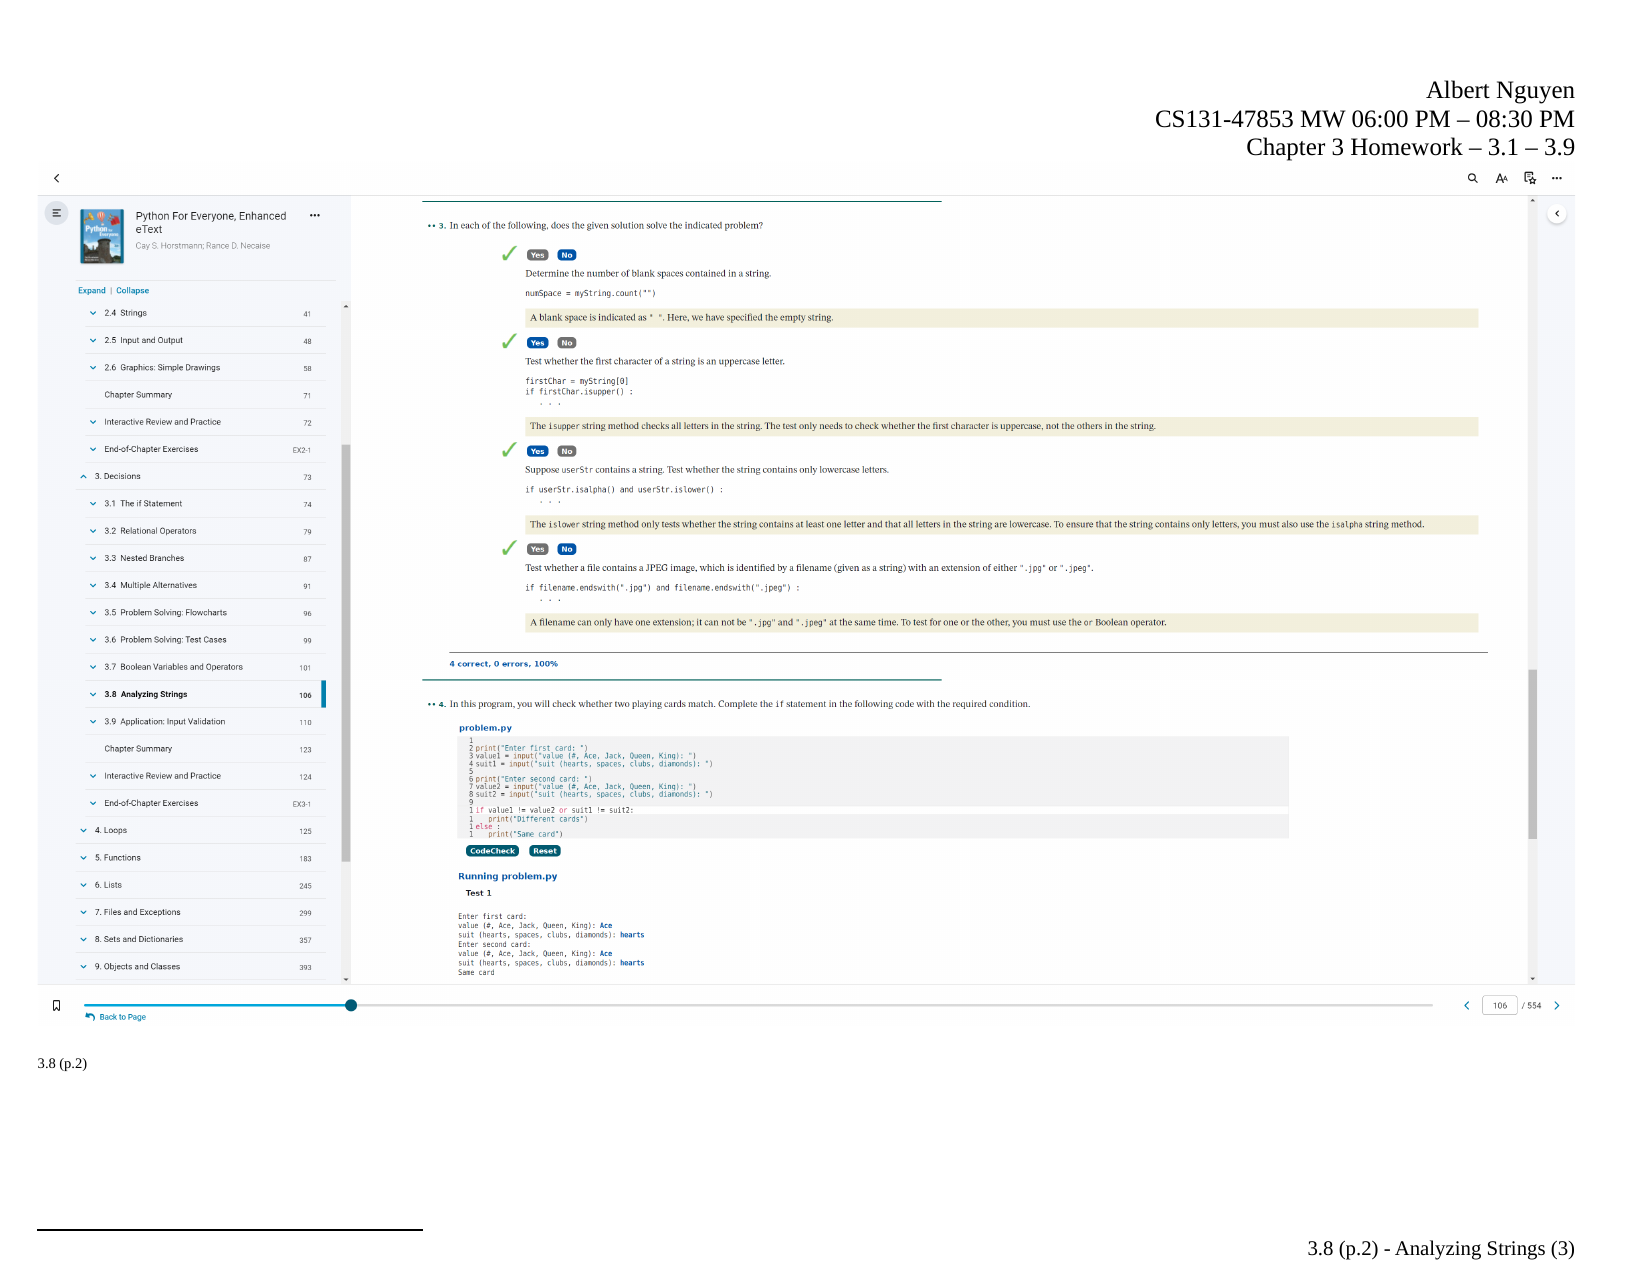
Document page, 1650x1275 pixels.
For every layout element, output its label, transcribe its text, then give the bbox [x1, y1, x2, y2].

picture [37, 161, 1575, 1026]
text - Analyzing Strings (3) [37, 1236, 1575, 1260]
